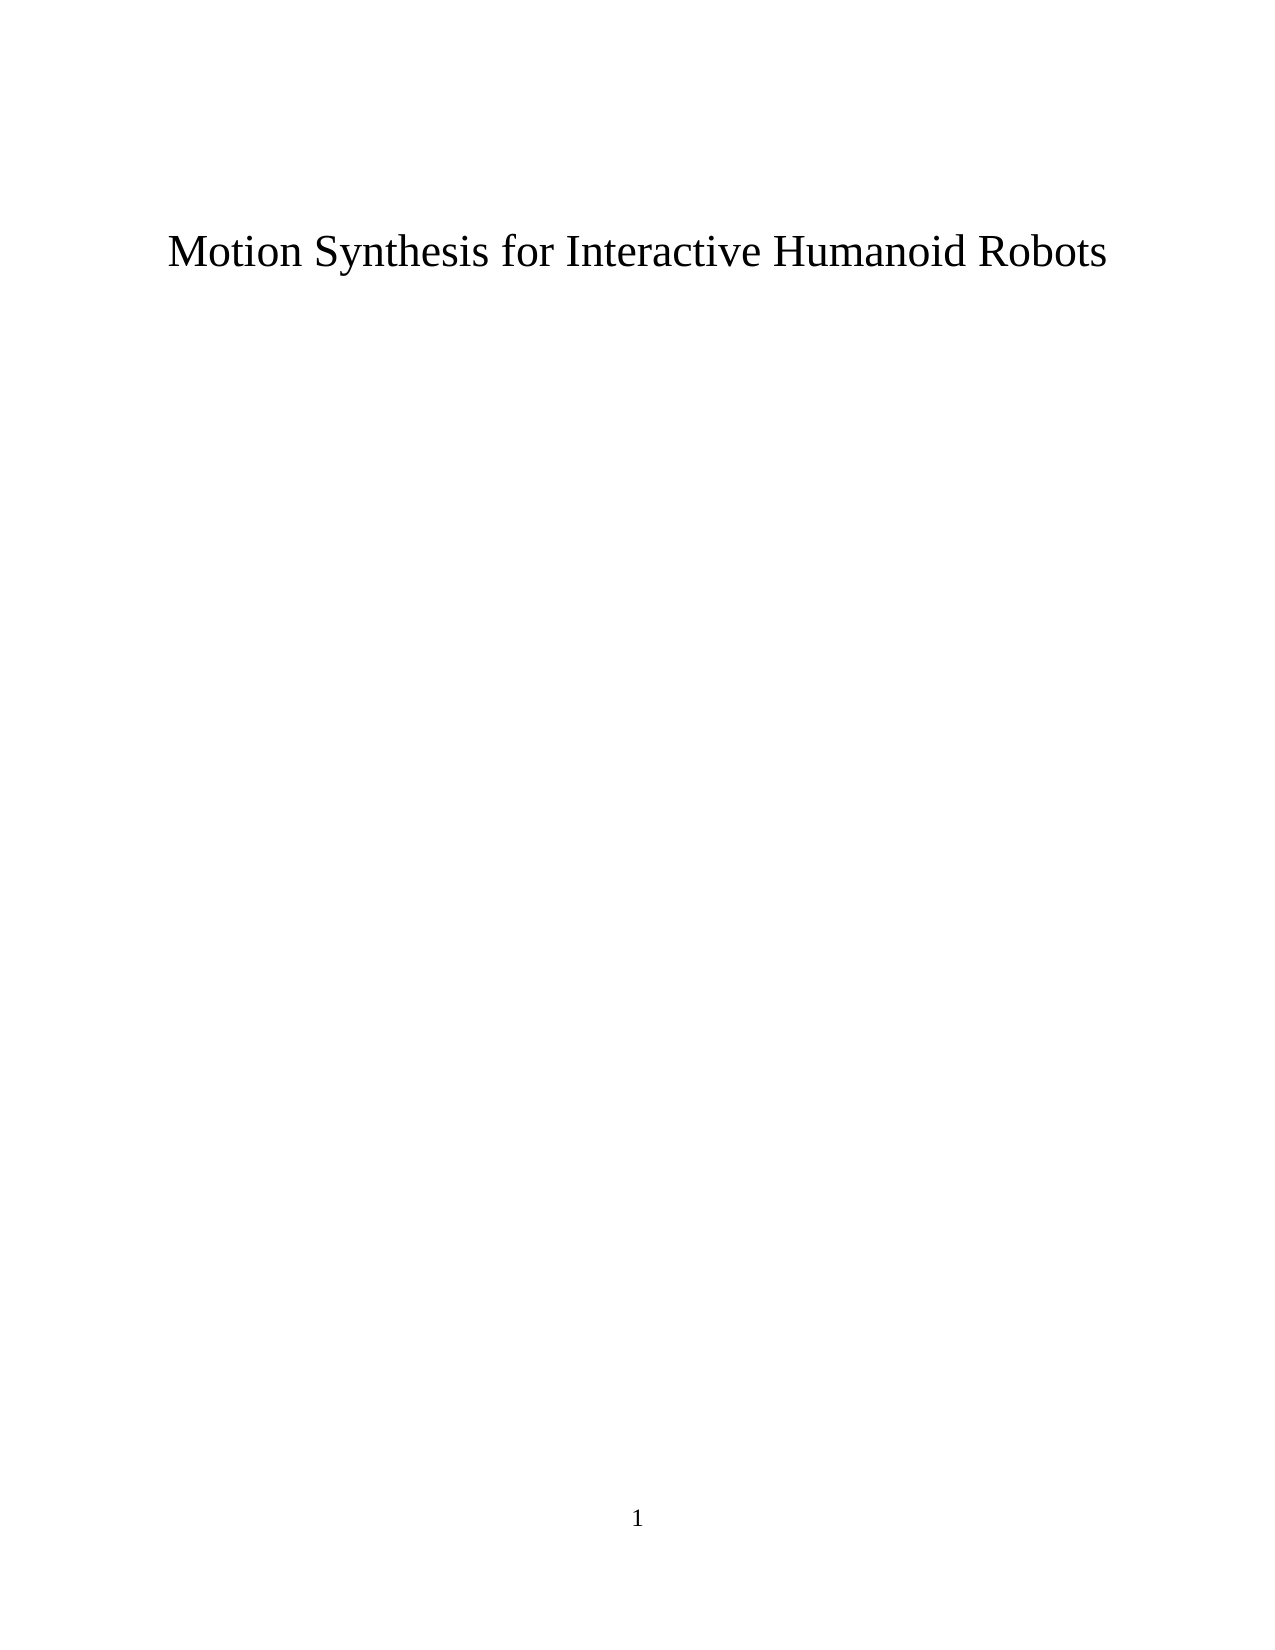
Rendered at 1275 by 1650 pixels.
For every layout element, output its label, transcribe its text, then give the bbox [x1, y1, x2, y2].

text Motion Synthesis for Interactive Humanoid Robots [118, 223, 1157, 276]
